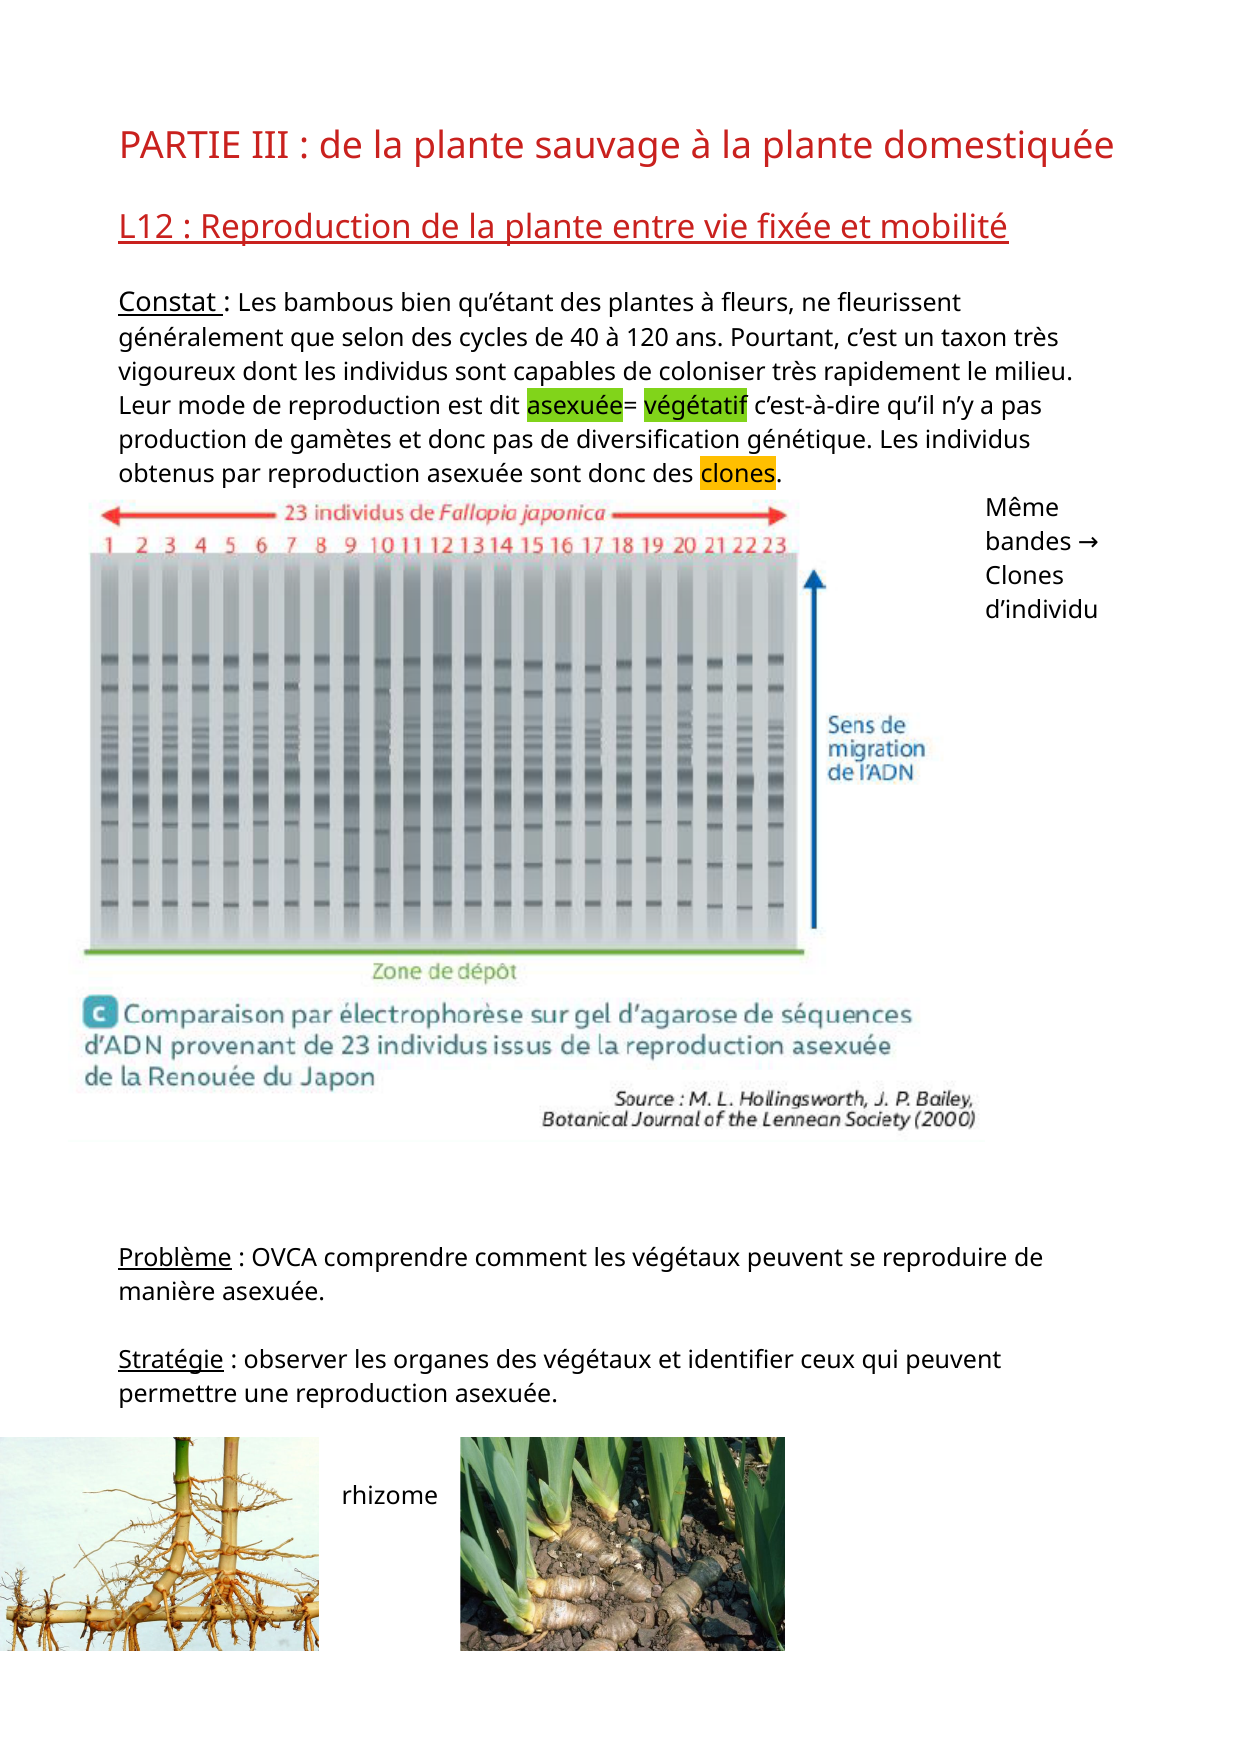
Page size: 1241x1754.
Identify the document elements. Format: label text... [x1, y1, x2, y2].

picture [67, 490, 985, 1142]
picture [0, 1437, 319, 1651]
text L12 : Reproduction de la plante entre vie fixée et mobilité [118, 203, 1122, 249]
text Même bandes → [985, 490, 1122, 558]
text rhizome [319, 1478, 460, 1512]
text Constat : Les bambous bien qu’étant des plantes à fleurs, ne fleurissent généralement que selon des cycles de 40 à 120 ans. Pourtant, c’est un taxon très vigoureux dont les individus sont capables de coloniser très rapidement le milieu. Leur mode de reproduction est dit asexuée= végétatif c’est-à-dire qu’il n’y a pas production de gamètes et donc pas de diversification génétique. Les individus obtenus par reproduction asexuée sont donc des clones. [118, 283, 1122, 490]
text Clones d’individu [985, 558, 1122, 626]
text Problème : OVCA comprendre comment les végétaux peuvent se reproduire de manière asexuée. [118, 1239, 1122, 1307]
text [785, 1478, 1122, 1512]
picture [460, 1437, 785, 1651]
text Stratégie : observer les organes des végétaux et identifier ceux qui peuvent permettre une reproduction asexuée. [118, 1341, 1122, 1409]
text PARTIE III : de la plante sauvage à la plante domestiquée [118, 118, 1122, 169]
